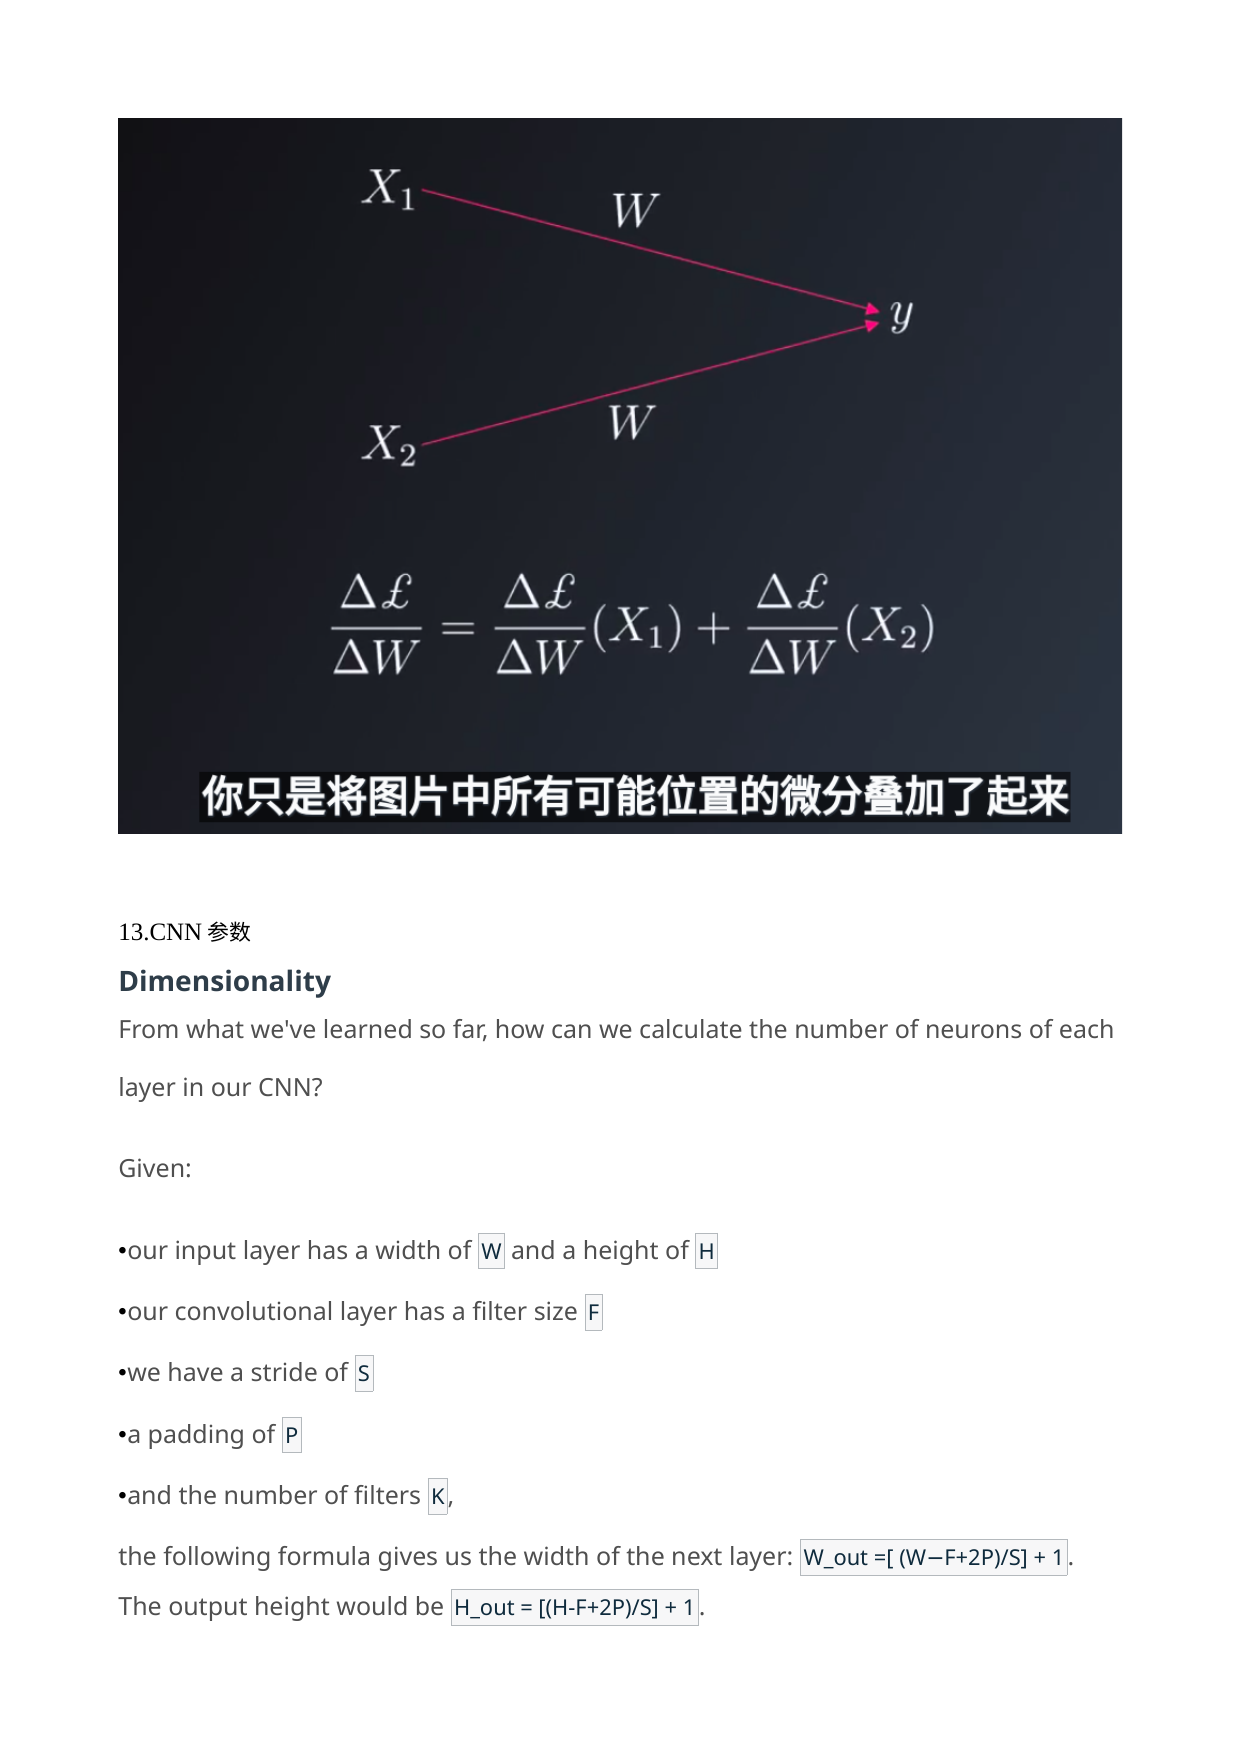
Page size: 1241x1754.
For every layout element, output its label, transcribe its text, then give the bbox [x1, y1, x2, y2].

list we have a stride of S [356, 1356, 373, 1391]
list we have a stride of S [374, 1355, 1122, 1391]
list and the number of filters K, [448, 1478, 1122, 1514]
text . [1068, 1539, 1122, 1575]
picture [118, 118, 1123, 834]
text From what we've learned so far, how can we calculate the number of neurons of each layer in our CNN? [118, 1012, 1122, 1104]
list and the number of filters K, [429, 1479, 447, 1514]
subtitle Dimensionality [118, 961, 1122, 999]
list and a height of H [505, 1232, 717, 1268]
text the following formula gives us the width of the next layer: [118, 1539, 800, 1575]
text 13.CNN参数 [118, 915, 1122, 947]
list our input layer has a width of W [118, 1232, 504, 1268]
text Given: [118, 1151, 1122, 1185]
list our convolutional layer has a filter size F [603, 1294, 1122, 1330]
list we have a stride of S [118, 1355, 355, 1391]
text The output height would be H_out = [(H-F+2P)/S] + 1 [118, 1588, 698, 1625]
list a padding of P [118, 1416, 301, 1452]
list our convolutional layer has a filter size F [118, 1294, 585, 1330]
list [718, 1232, 1122, 1268]
list and the number of filters K, [118, 1478, 428, 1514]
text . [699, 1588, 1122, 1625]
text W_out =[ (W−F+2P)/S] + 1 [801, 1540, 1067, 1575]
list [302, 1416, 1122, 1452]
